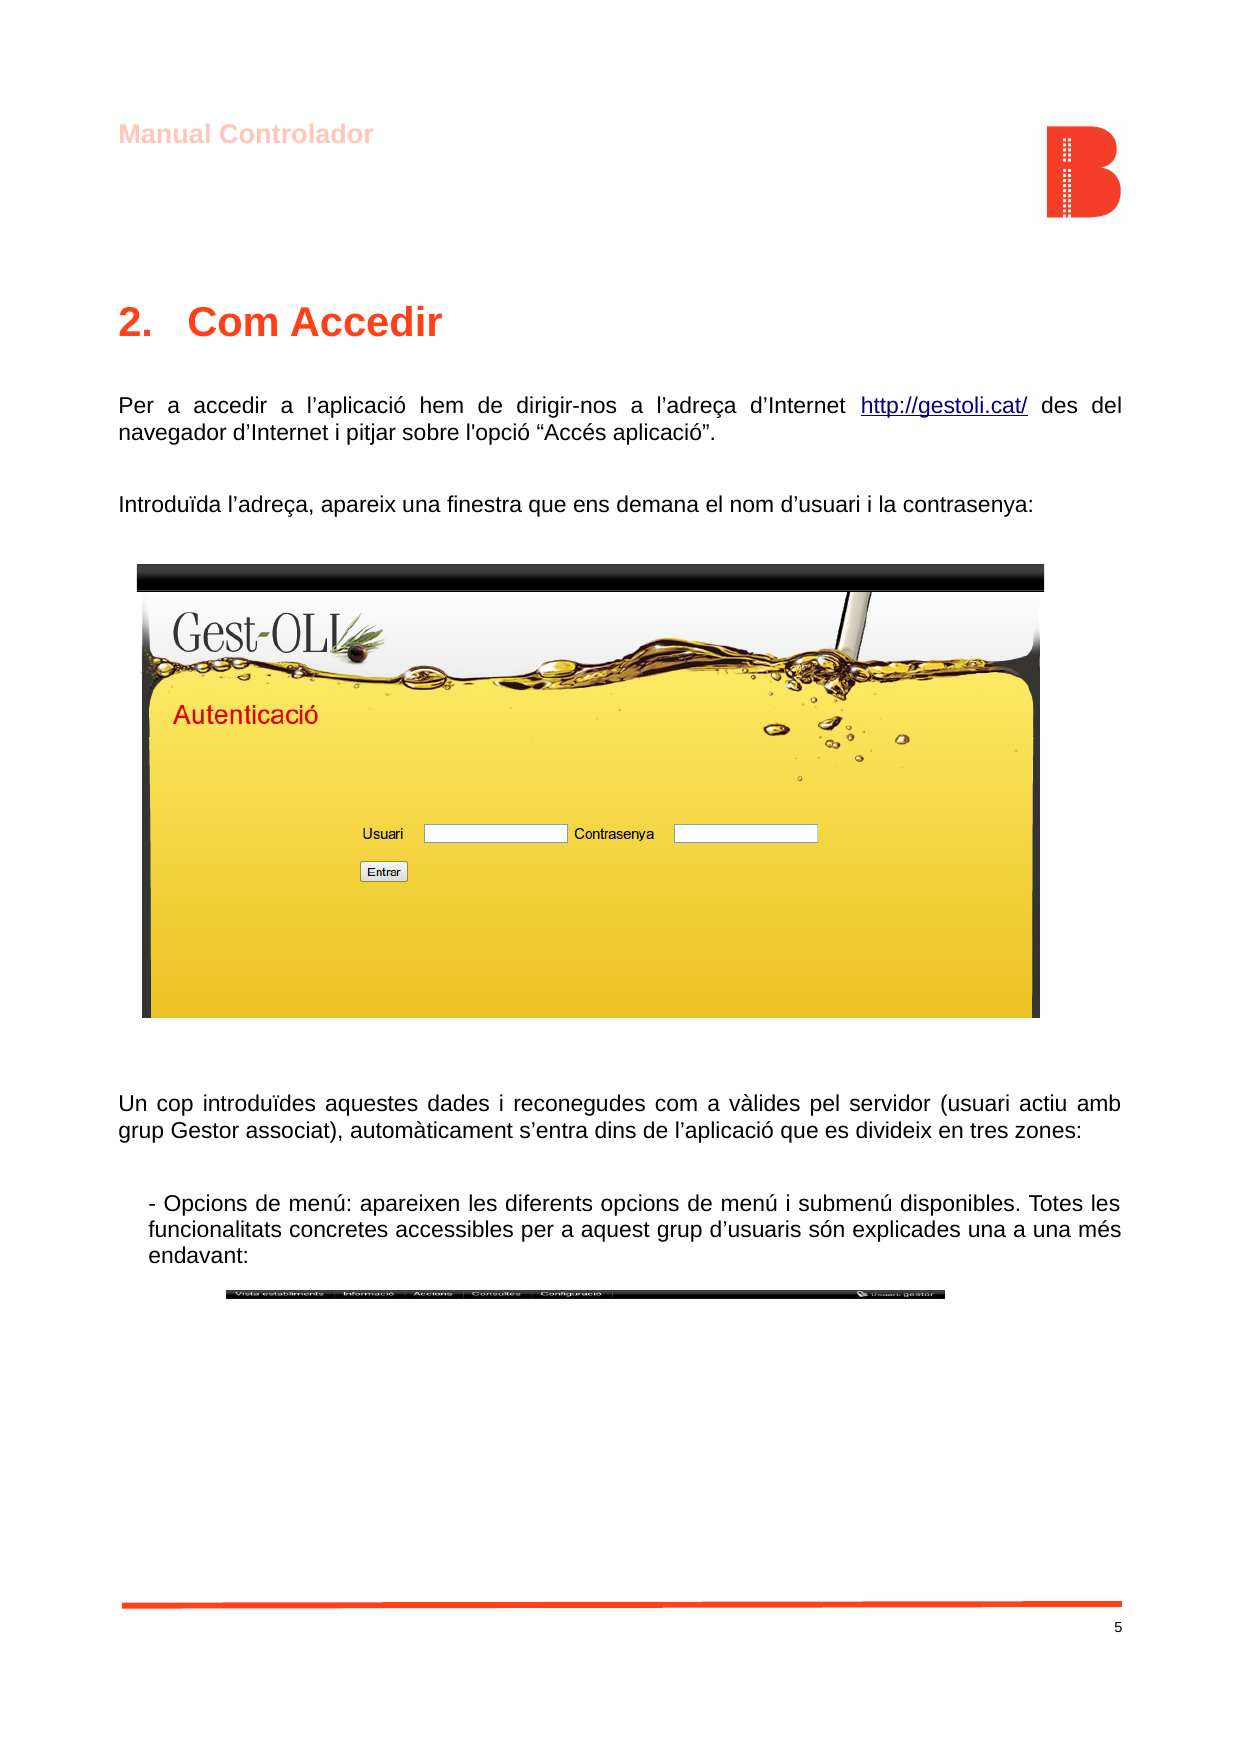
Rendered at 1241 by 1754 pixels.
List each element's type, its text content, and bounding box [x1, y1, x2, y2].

picture [136, 564, 1045, 1018]
picture [226, 1290, 945, 1299]
text Un cop introduïdes aquestes dades i reconegudes com a vàlides pel servidor (usuari actiu amb grup Gestor associat), automàticament s’entra dins de l’aplicació que es divideix en tres zones: [118, 1090, 1122, 1143]
subtitle Com Accedir [118, 298, 1122, 346]
text Per a accedir a l’aplicació hem de dirigir-nos a l’adreça d’Internet http://gestoli.cat/ des del navegador d’Internet i pitjar sobre l'opció “Accés aplicació”. [118, 392, 1122, 445]
picture [1036, 124, 1130, 221]
text Introduïda l’adreça, apareix una finestra que ens demana el nom d’usuari i la contrasenya: [118, 491, 1122, 518]
list - Opcions de menú: apareixen les diferents opcions de menú i submenú disponibles. Totes les funcionalitats concretes accessibles per a aquest grup d’usuaris són explicades una a una més endavant: [148, 1189, 1122, 1268]
